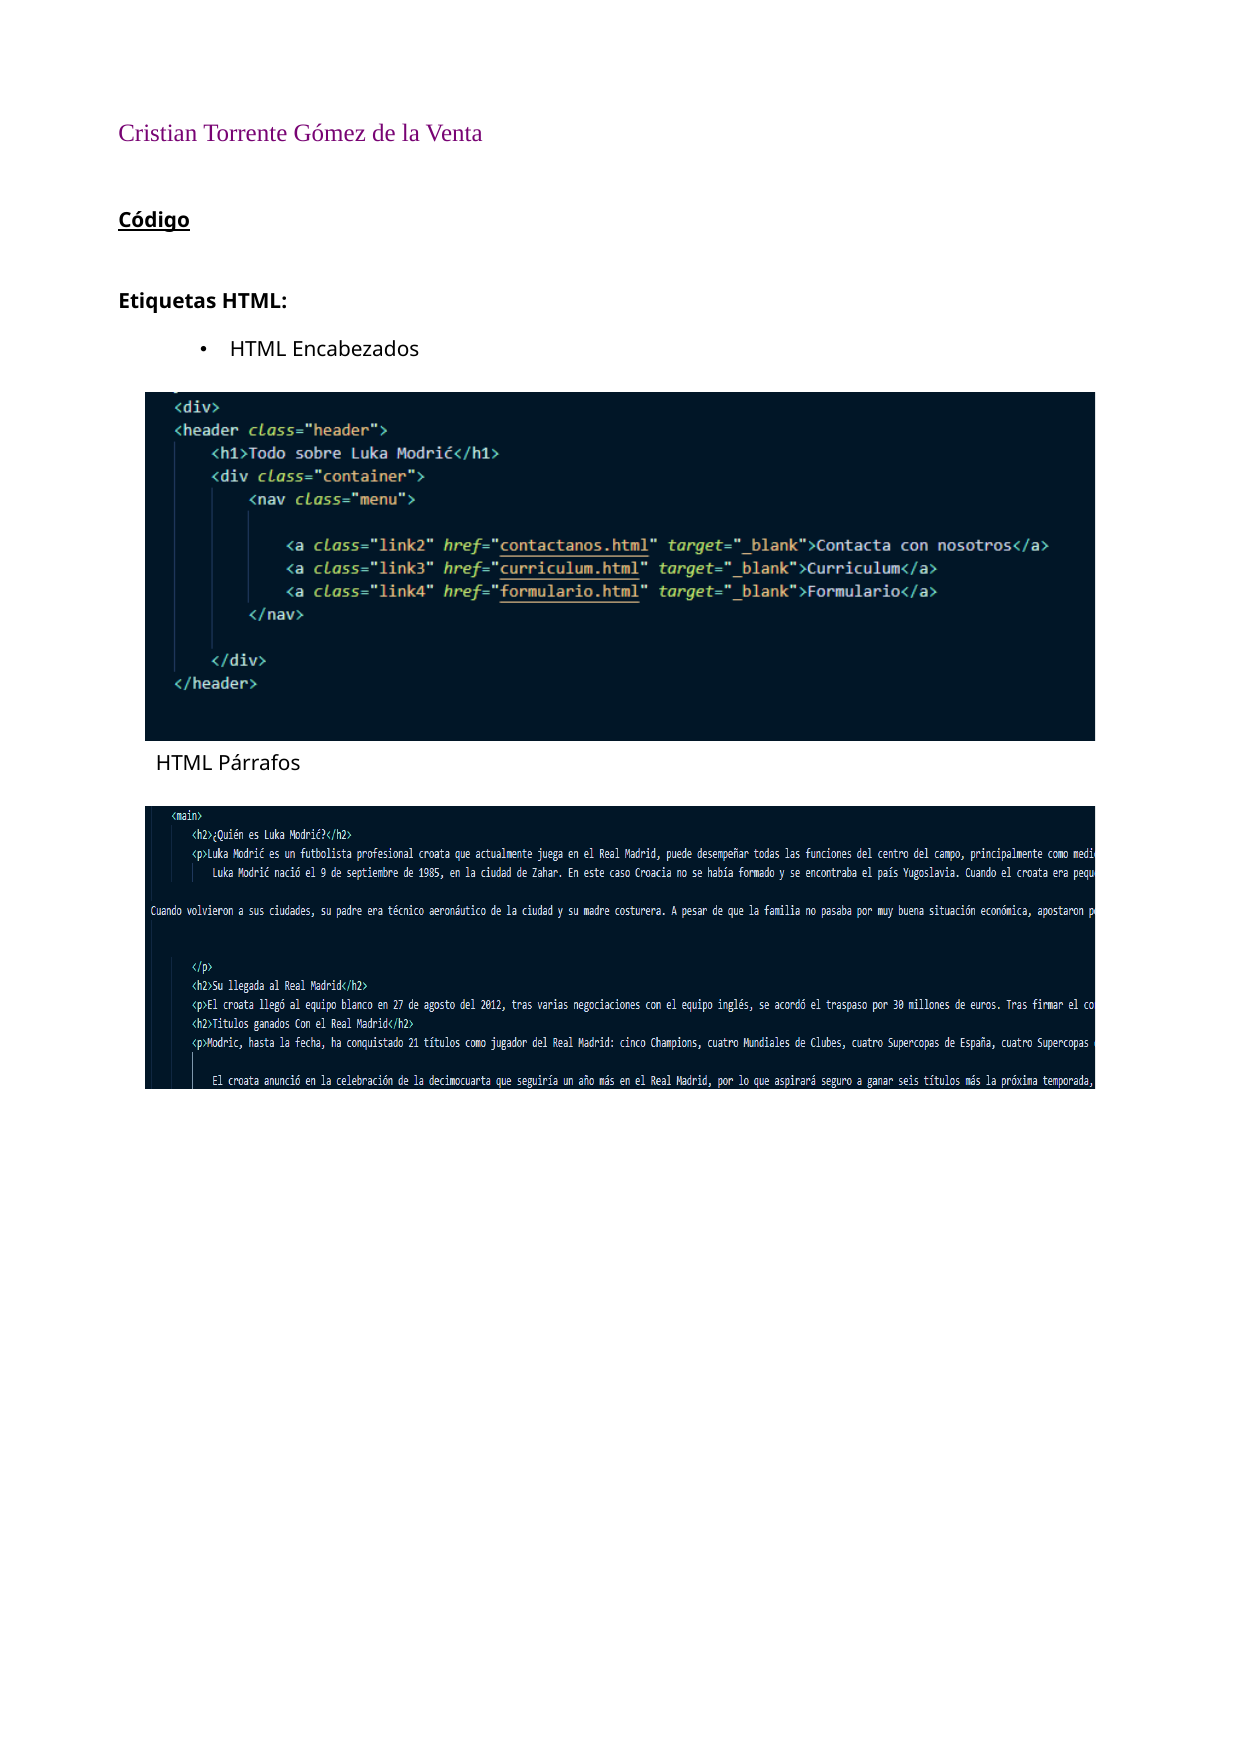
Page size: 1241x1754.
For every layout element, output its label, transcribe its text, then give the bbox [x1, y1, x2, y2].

picture [145, 806, 1096, 1089]
text Etiquetas HTML: [118, 252, 1122, 315]
picture [145, 392, 1096, 741]
text HTML Párrafos [156, 393, 1106, 776]
text Código [118, 205, 1122, 233]
list HTML Encabezados [200, 334, 1106, 362]
